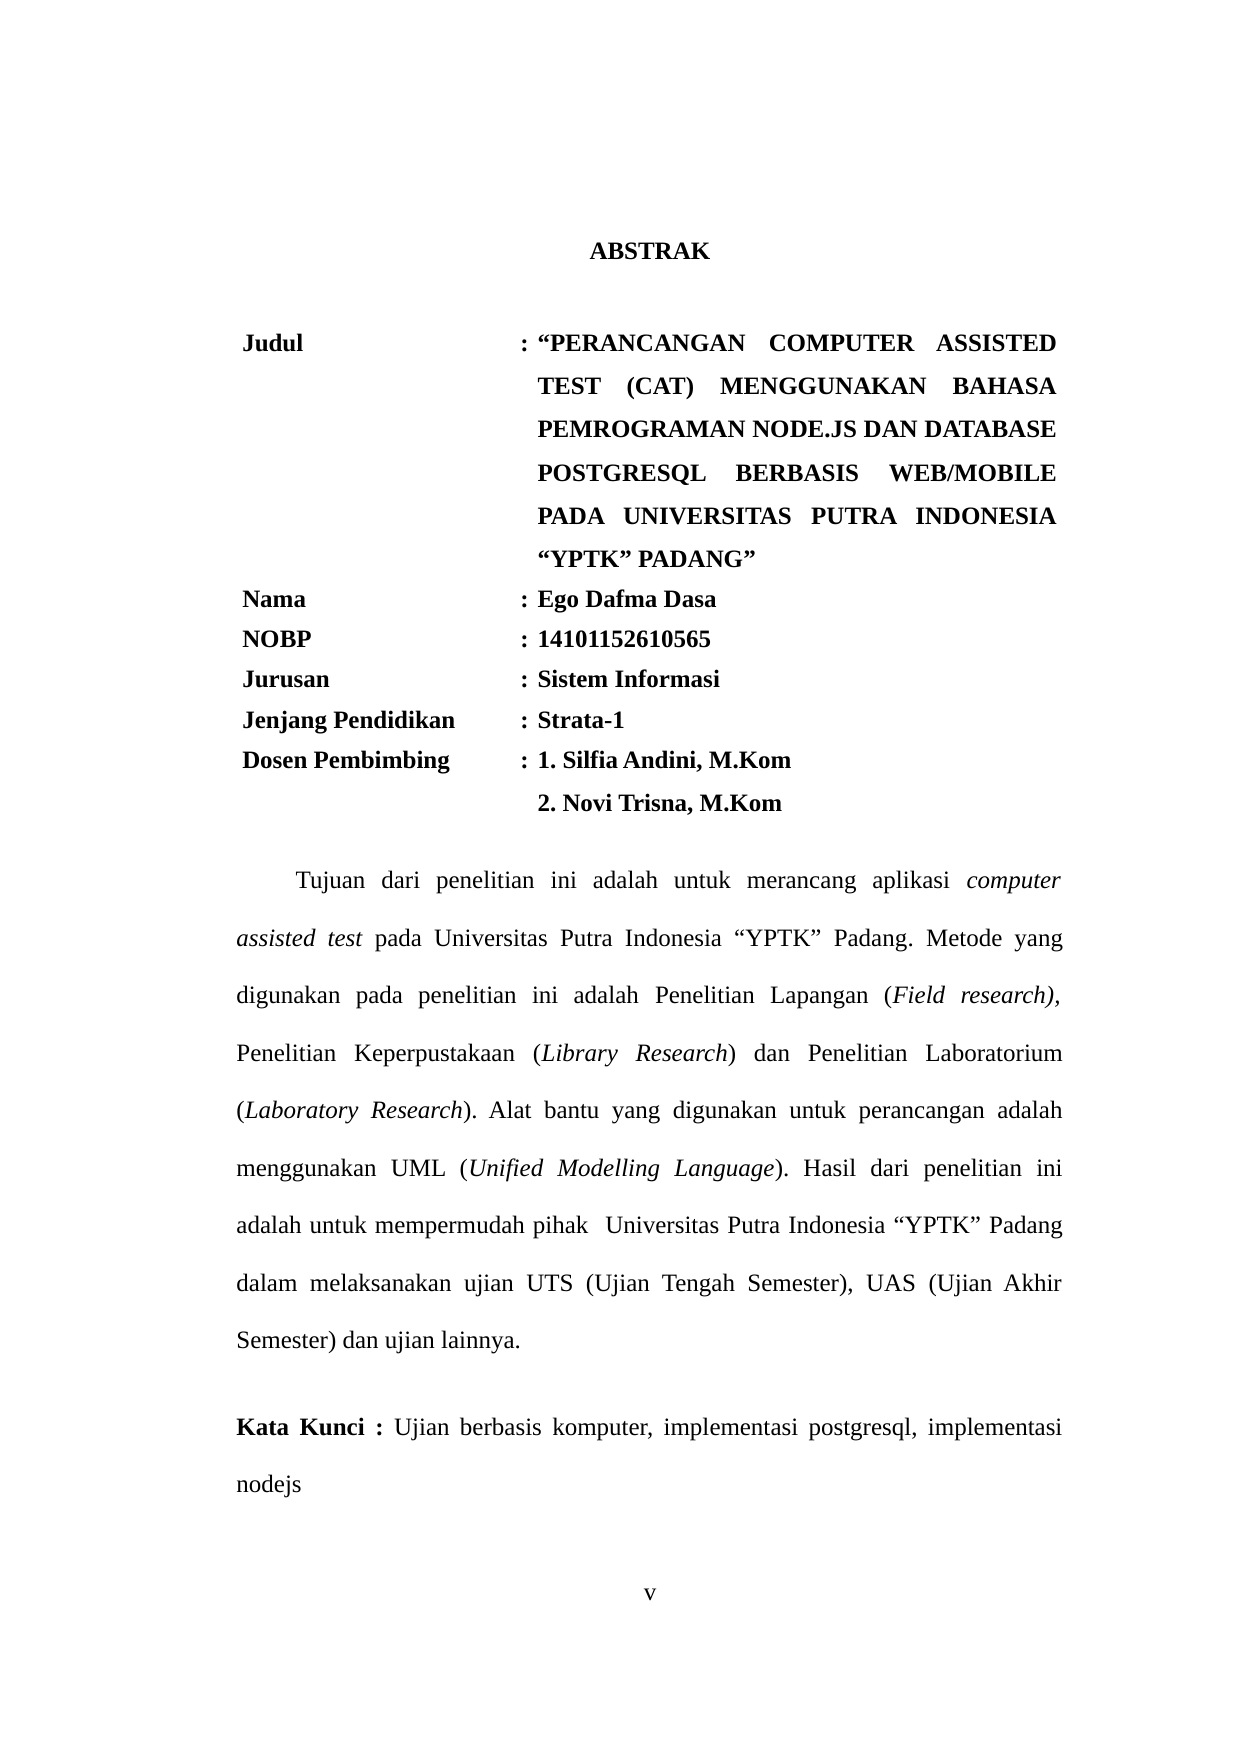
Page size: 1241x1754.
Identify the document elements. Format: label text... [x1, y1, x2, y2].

table_cell Strata-1 [532, 699, 1063, 739]
table_header “PERANCANGAN COMPUTER ASSISTED TEST (CAT) MENGGUNAKAN BAHASA PEMROGRAMAN NODE.JS DAN DATABASE POSTGRESQL BERBASIS WEB/MOBILE PADA UNIVERSITAS PUTRA INDONESIA “YPTK” PADANG” [532, 323, 1063, 578]
table_cell Dosen Pembimbing [236, 739, 514, 822]
table_cell NOBP [236, 619, 514, 659]
text ABSTRAK [236, 236, 1063, 265]
table_cell 14101152610565 [532, 619, 1063, 659]
table_cell : [514, 659, 532, 699]
table_cell Sistem Informasi [532, 659, 1063, 699]
text Tujuan dari penelitian ini adalah untuk merancang aplikasi computer assisted test pada Universitas Putra Indonesia “YPTK” Padang. Metode yang digunakan pada penelitian ini adalah Penelitian Lapangan (Field research), Penelitian Keperpustakaan (Library Research) dan Penelitian Laboratorium (Laboratory Research). Alat bantu yang digunakan untuk perancangan adalah menggunakan UML (Unified Modelling Language). Hasil dari penelitian ini adalah untuk mempermudah pihak Universitas Putra Indonesia “YPTK” Padang dalam melaksanakan ujian UTS (Ujian Tengah Semester), UAS (Ujian Akhir Semester) dan ujian lainnya. [236, 866, 1063, 1354]
table_cell Ego Dafma Dasa [532, 578, 1063, 618]
table_cell : [514, 739, 532, 822]
table_cell : [514, 619, 532, 659]
table_cell : [514, 578, 532, 618]
table_header Judul [236, 323, 514, 578]
table_cell Nama [236, 578, 514, 618]
text Kata Kunci : Ujian berbasis komputer, implementasi postgresql, implementasi nodejs [236, 1412, 1063, 1498]
table_cell : [514, 699, 532, 739]
table_cell Jenjang Pendidikan [236, 699, 514, 739]
table_cell Jurusan [236, 659, 514, 699]
table_header : [514, 323, 532, 578]
table_cell 1. Silfia Andini, M.Kom 2. Novi Trisna, M.Kom [532, 739, 1063, 822]
